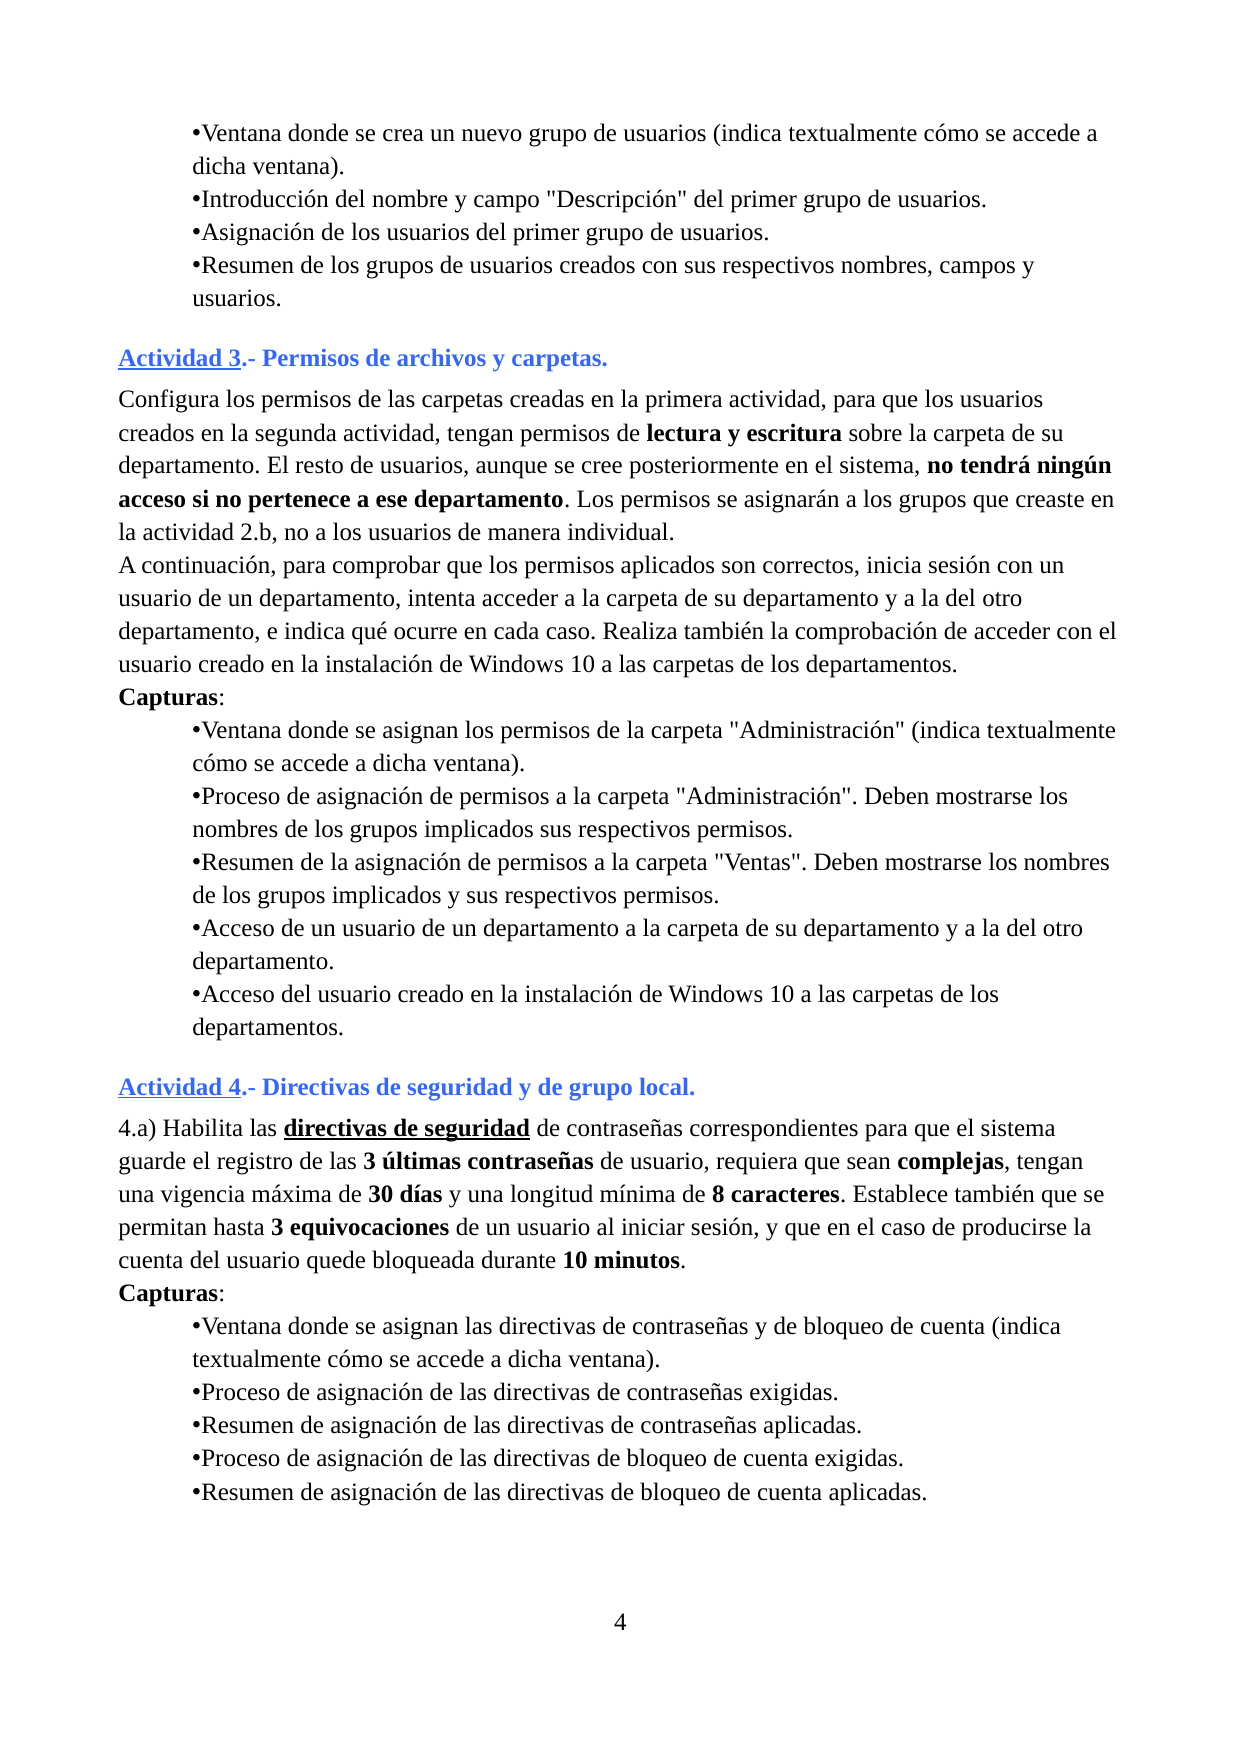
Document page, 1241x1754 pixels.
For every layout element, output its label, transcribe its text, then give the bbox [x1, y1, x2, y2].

list Introducción del nombre y campo "Descripción" del primer grupo de usuarios. [118, 184, 1122, 213]
list Resumen de asignación de las directivas de bloqueo de cuenta aplicadas. [118, 1477, 1122, 1505]
list Resumen de los grupos de usuarios creados con sus respectivos nombres, campos y usuarios. [118, 250, 1122, 312]
text Capturas: [118, 1278, 1122, 1307]
list Resumen de asignación de las directivas de contraseñas aplicadas. [118, 1411, 1122, 1439]
list Ventana donde se asignan los permisos de la carpeta "Administración" (indica textualmente cómo se accede a dicha ventana). [118, 715, 1122, 777]
list Proceso de asignación de las directivas de bloqueo de cuenta exigidas. [118, 1443, 1122, 1472]
list Acceso de un usuario de un departamento a la carpeta de su departamento y a la del otro departamento. [118, 913, 1122, 975]
list Proceso de asignación de las directivas de contraseñas exigidas. [118, 1377, 1122, 1406]
list Proceso de asignación de permisos a la carpeta "Administración". Deben mostrarse los nombres de los grupos implicados sus respectivos permisos. [118, 781, 1122, 843]
list Acceso del usuario creado en la instalación de Windows 10 a las carpetas de los departamentos. [118, 979, 1122, 1041]
text Capturas: [118, 682, 1122, 711]
subtitle Actividad 4.- Directivas de seguridad y de grupo local. [118, 1072, 1122, 1101]
list Ventana donde se asignan las directivas de contraseñas y de bloqueo de cuenta (indica textualmente cómo se accede a dicha ventana). [118, 1311, 1122, 1373]
list Resumen de la asignación de permisos a la carpeta "Ventas". Deben mostrarse los nombres de los grupos implicados y sus respectivos permisos. [118, 847, 1122, 909]
text A continuación, para comprobar que los permisos aplicados son correctos, inicia sesión con un usuario de un departamento, intenta acceder a la carpeta de su departamento y a la del otro departamento, e indica qué ocurre en cada caso. Realiza también la comprobación de acceder con el usuario creado en la instalación de Windows 10 a las carpetas de los departamentos. [118, 550, 1122, 677]
list Asignación de los usuarios del primer grupo de usuarios. [118, 217, 1122, 246]
subtitle Actividad 3.- Permisos de archivos y carpetas. [118, 343, 1122, 372]
list Ventana donde se crea un nuevo grupo de usuarios (indica textualmente cómo se accede a dicha ventana). [118, 118, 1122, 180]
text Configura los permisos de las carpetas creadas en la primera actividad, para que los usuarios creados en la segunda actividad, tengan permisos de lectura y escritura sobre la carpeta de su departamento. El resto de usuarios, aunque se cree posteriormente en el sistema, no tendrá ningún acceso si no pertenece a ese departamento. Los permisos se asignarán a los grupos que creaste en la actividad 2.b, no a los usuarios de manera individual. [118, 384, 1122, 545]
text 4.a) Habilita las directivas de seguridad de contraseñas correspondientes para que el sistema guarde el registro de las 3 últimas contraseñas de usuario, requiera que sean complejas, tengan una vigencia máxima de 30 días y una longitud mínima de 8 caracteres. Establece también que se permitan hasta 3 equivocaciones de un usuario al iniciar sesión, y que en el caso de producirse la cuenta del usuario quede bloqueada durante 10 minutos. [118, 1113, 1122, 1274]
